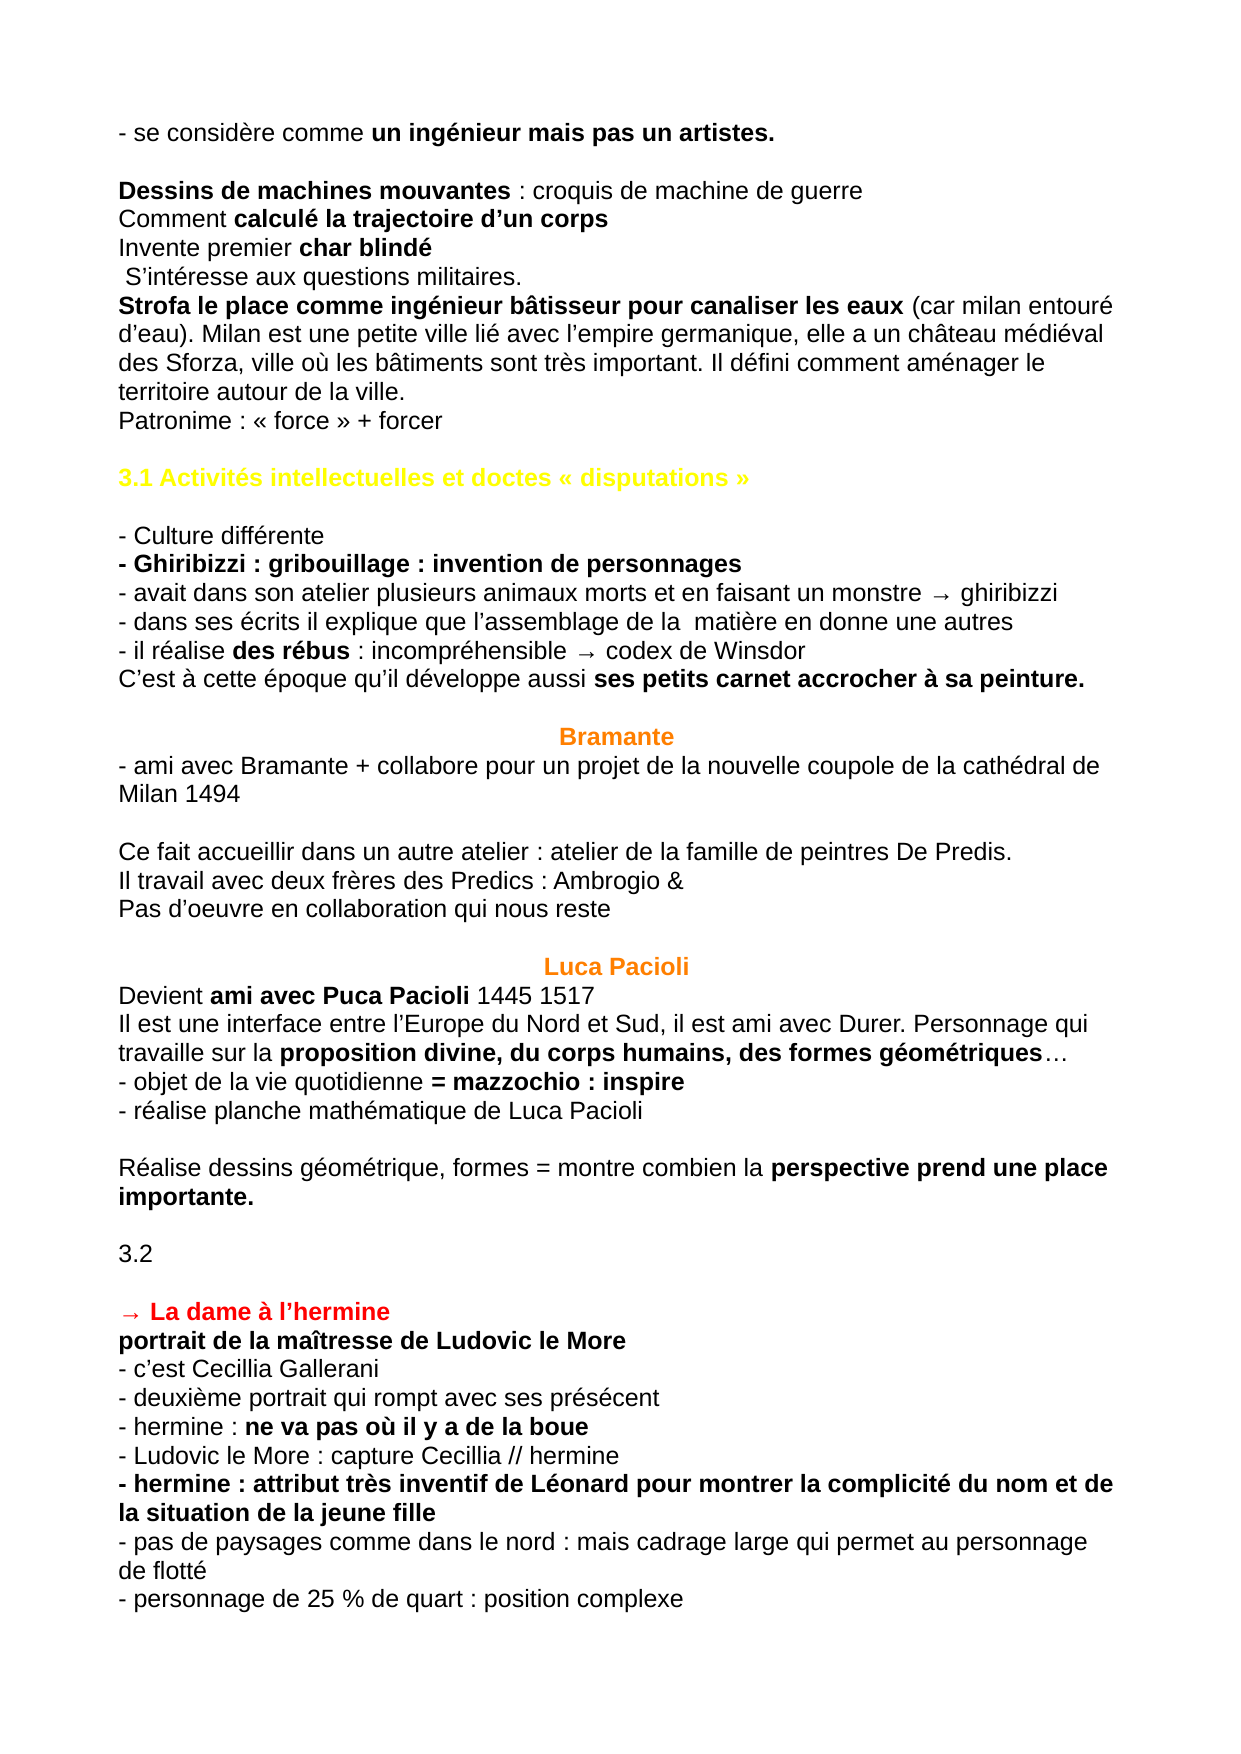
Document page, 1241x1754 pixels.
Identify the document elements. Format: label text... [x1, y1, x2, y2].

text - personnage de 25 % de quart : position complexe [118, 1584, 1122, 1613]
text - se considère comme un ingénieur mais pas un artistes. [118, 118, 1122, 147]
text Dessins de machines mouvantes : croquis de machine de guerre [118, 176, 1122, 204]
text Bramante [118, 722, 1122, 751]
text - Ludovic le More : capture Cecillia // hermine [118, 1441, 1122, 1469]
text 3.2 [118, 1239, 1122, 1268]
text - c’est Cecillia Gallerani [118, 1354, 1122, 1383]
text → La dame à l’hermine [118, 1297, 1122, 1326]
text Il est une interface entre l’Europe du Nord et Sud, il est ami avec Durer. Personnage qui travaille sur la proposition divine, du corps humains, des formes géométriques… [118, 1009, 1122, 1067]
text C’est à cette époque qu’il développe aussi ses petits carnet accrocher à sa peinture. [118, 664, 1122, 693]
text - objet de la vie quotidienne = mazzochio : inspire [118, 1067, 1122, 1096]
text Devient ami avec Puca Pacioli 1445 1517 [118, 981, 1122, 1009]
text Il travail avec deux frères des Predics : Ambrogio & [118, 866, 1122, 894]
text - Ghiribizzi : gribouillage : invention de personnages [118, 549, 1122, 578]
text Patronime : « force » + forcer [118, 406, 1122, 434]
text Pas d’oeuvre en collaboration qui nous reste [118, 894, 1122, 923]
text S’intéresse aux questions militaires. [118, 262, 1122, 291]
text - avait dans son atelier plusieurs animaux morts et en faisant un monstre → ghiribizzi [118, 578, 1122, 607]
text - réalise planche mathématique de Luca Pacioli [118, 1096, 1122, 1124]
text Invente premier char blindé [118, 233, 1122, 262]
text - deuxième portrait qui rompt avec ses présécent [118, 1383, 1122, 1412]
text - hermine : ne va pas où il y a de la boue [118, 1412, 1122, 1441]
text Comment calculé la trajectoire d’un corps [118, 204, 1122, 233]
text - hermine : attribut très inventif de Léonard pour montrer la complicité du nom et de la situation de la jeune fille [118, 1469, 1122, 1527]
text Ce fait accueillir dans un autre atelier : atelier de la famille de peintres De Predis. [118, 837, 1122, 866]
text Luca Pacioli [118, 952, 1122, 981]
text portrait de la maîtresse de Ludovic le More [118, 1326, 1122, 1354]
text Réalise dessins géométrique, formes = montre combien la perspective prend une place importante. [118, 1153, 1122, 1211]
text - dans ses écrits il explique que l’assemblage de la matière en donne une autres [118, 607, 1122, 636]
text 3.1 Activités intellectuelles et doctes « disputations » [118, 463, 1122, 492]
text - Culture différente [118, 521, 1122, 549]
text Strofa le place comme ingénieur bâtisseur pour canaliser les eaux (car milan entouré d’eau). Milan est une petite ville lié avec l’empire germanique, elle a un château médiéval des Sforza, ville où les bâtiments sont très important. Il défini comment aménager le territoire autour de la ville. [118, 291, 1122, 406]
text - il réalise des rébus : incompréhensible → codex de Winsdor [118, 636, 1122, 664]
text - ami avec Bramante + collabore pour un projet de la nouvelle coupole de la cathédral de Milan 1494 [118, 751, 1122, 808]
text - pas de paysages comme dans le nord : mais cadrage large qui permet au personnage de flotté [118, 1527, 1122, 1584]
